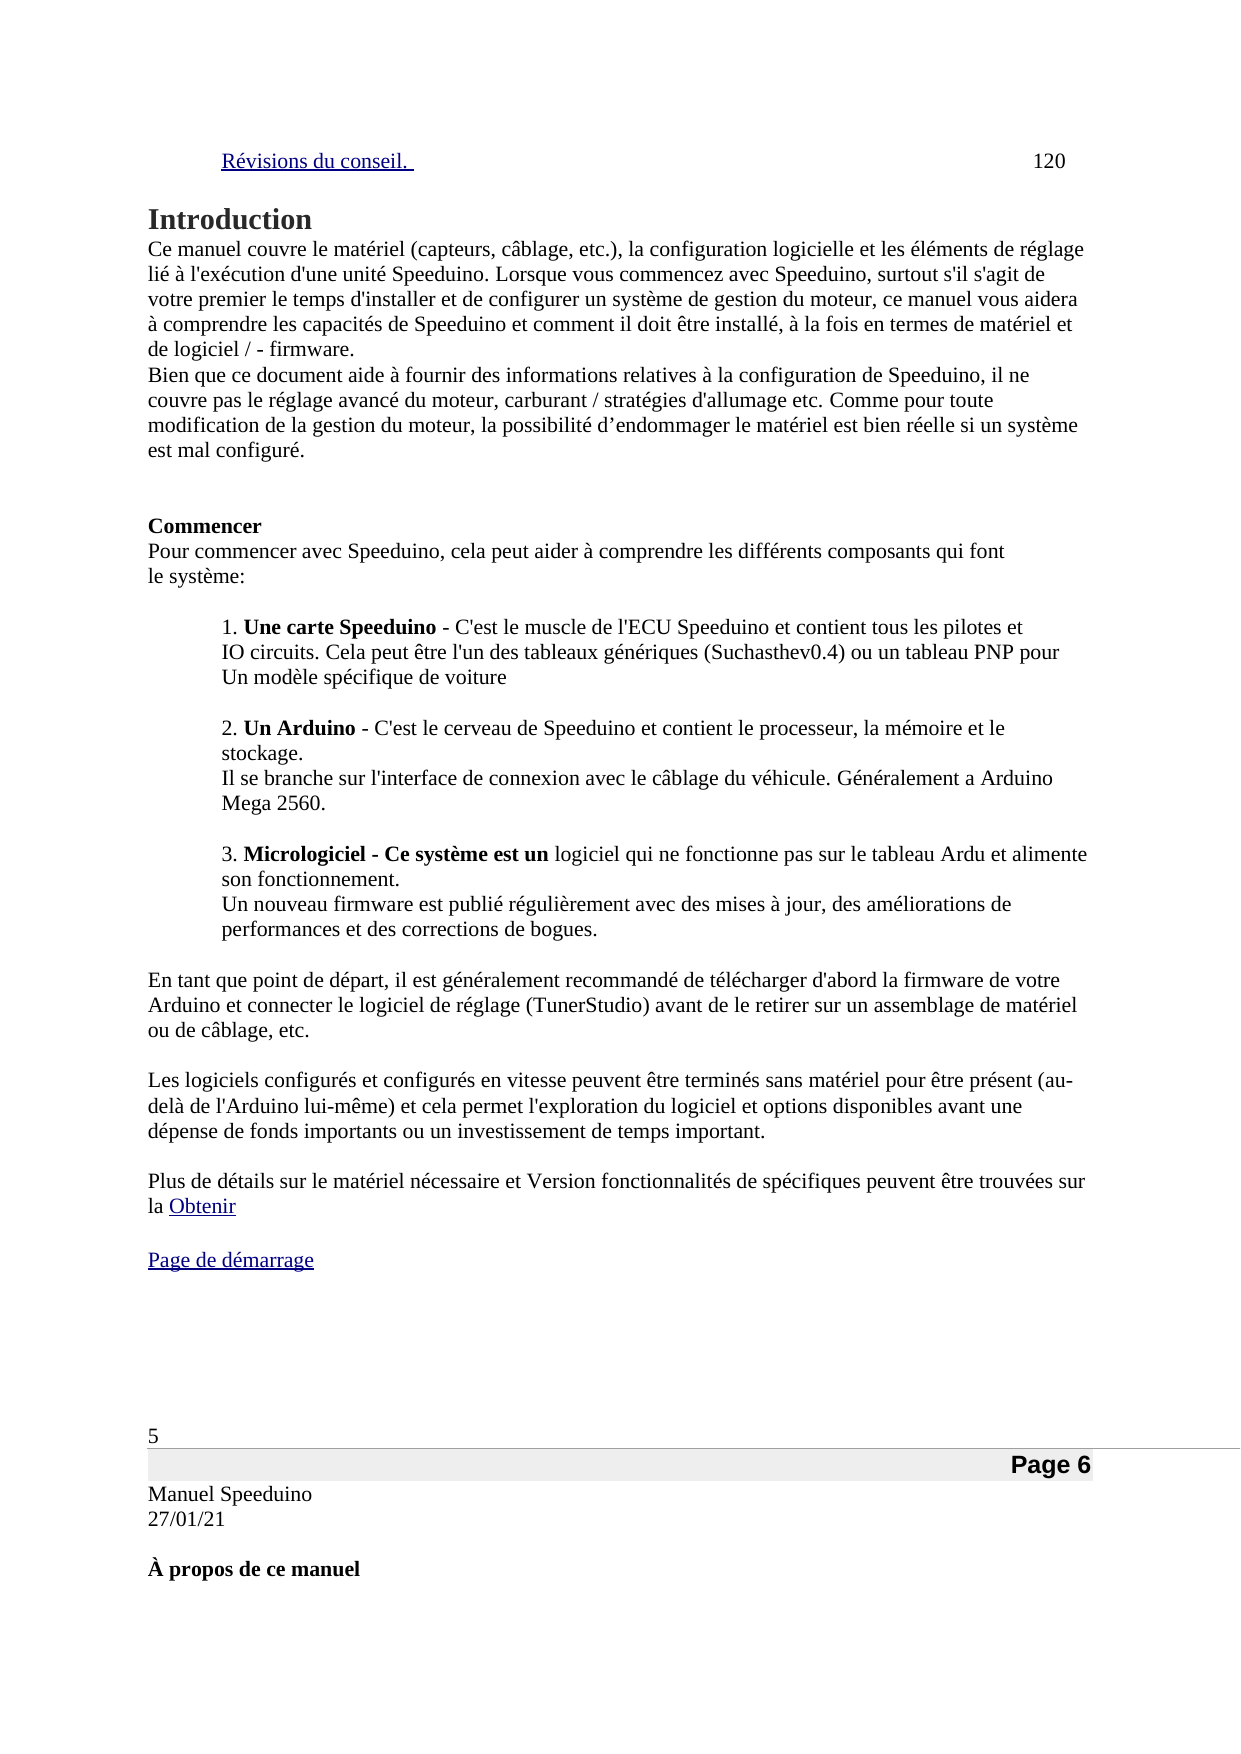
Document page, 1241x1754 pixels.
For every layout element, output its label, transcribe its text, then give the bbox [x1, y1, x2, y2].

text À propos de ce manuel [148, 1556, 1093, 1581]
text Mega 2560. [148, 790, 1093, 815]
text Introduction [148, 201, 1093, 236]
text Ce manuel couvre le matériel (capteurs, câblage, etc.), la configuration logicielle et les éléments de réglage [148, 236, 1093, 261]
text En tant que point de départ, il est généralement recommandé de télécharger d'abord la firmware de votre Arduino et connecter le logiciel de réglage (TunerStudio) avant de le retirer sur un assemblage de matériel ou de câblage, etc. [148, 967, 1093, 1042]
text Page de démarrage [148, 1247, 1093, 1272]
text Un modèle spécifique de voiture [148, 664, 1093, 689]
text Plus de détails sur le matériel nécessaire et Version fonctionnalités de spécifiques peuvent être trouvées sur la Obtenir [148, 1168, 1093, 1219]
table_header Page 6 [148, 1449, 1093, 1481]
text IO circuits. Cela peut être l'un des tableaux génériques (Suchasthev0.4) ou un tableau PNP pour [148, 639, 1093, 664]
text Manuel Speeduino [148, 1481, 1093, 1506]
text Révisions du conseil. 120 [148, 148, 1093, 173]
text Commencer [148, 513, 1093, 538]
text 27/01/21 [148, 1506, 1093, 1531]
text Il se branche sur l'interface de connexion avec le câblage du véhicule. Généralement a Arduino [148, 765, 1093, 790]
text Bien que ce document aide à fournir des informations relatives à la configuration de Speeduino, il ne couvre pas le réglage avancé du moteur, carburant / stratégies d'allumage etc. Comme pour toute modification de la gestion du moteur, la possibilité d’endommager le matériel est bien réelle si un système est mal configuré. [148, 362, 1093, 462]
text Les logiciels configurés et configurés en vitesse peuvent être terminés sans matériel pour être présent (au-delà de l'Arduino lui-même) et cela permet l'exploration du logiciel et options disponibles avant une dépense de fonds importants ou un investissement de temps important. [148, 1067, 1093, 1143]
text le système: [148, 563, 1093, 588]
text 5 [148, 1423, 1093, 1448]
text 3. Micrologiciel - Ce système est un logiciel qui ne fonctionne pas sur le tableau Ardu et alimente son fonctionnement. [221, 841, 1093, 891]
text Pour commencer avec Speeduino, cela peut aider à comprendre les différents composants qui font [148, 538, 1093, 563]
text 2. Un Arduino - C'est le cerveau de Speeduino et contient le processeur, la mémoire et le stockage. [221, 714, 1093, 765]
text 1. Une carte Speeduino - C'est le muscle de l'ECU Speeduino et contient tous les pilotes et [148, 614, 1093, 639]
text Un nouveau firmware est publié régulièrement avec des mises à jour, des améliorations de performances et des corrections de bogues. [221, 891, 1093, 941]
text lié à l'exécution d'une unité Speeduino. Lorsque vous commencez avec Speeduino, surtout s'il s'agit de votre premier le temps d'installer et de configurer un système de gestion du moteur, ce manuel vous aidera à comprendre les capacités de Speeduino et comment il doit être installé, à la fois en termes de matériel et de logiciel / - firmware. [148, 261, 1093, 362]
